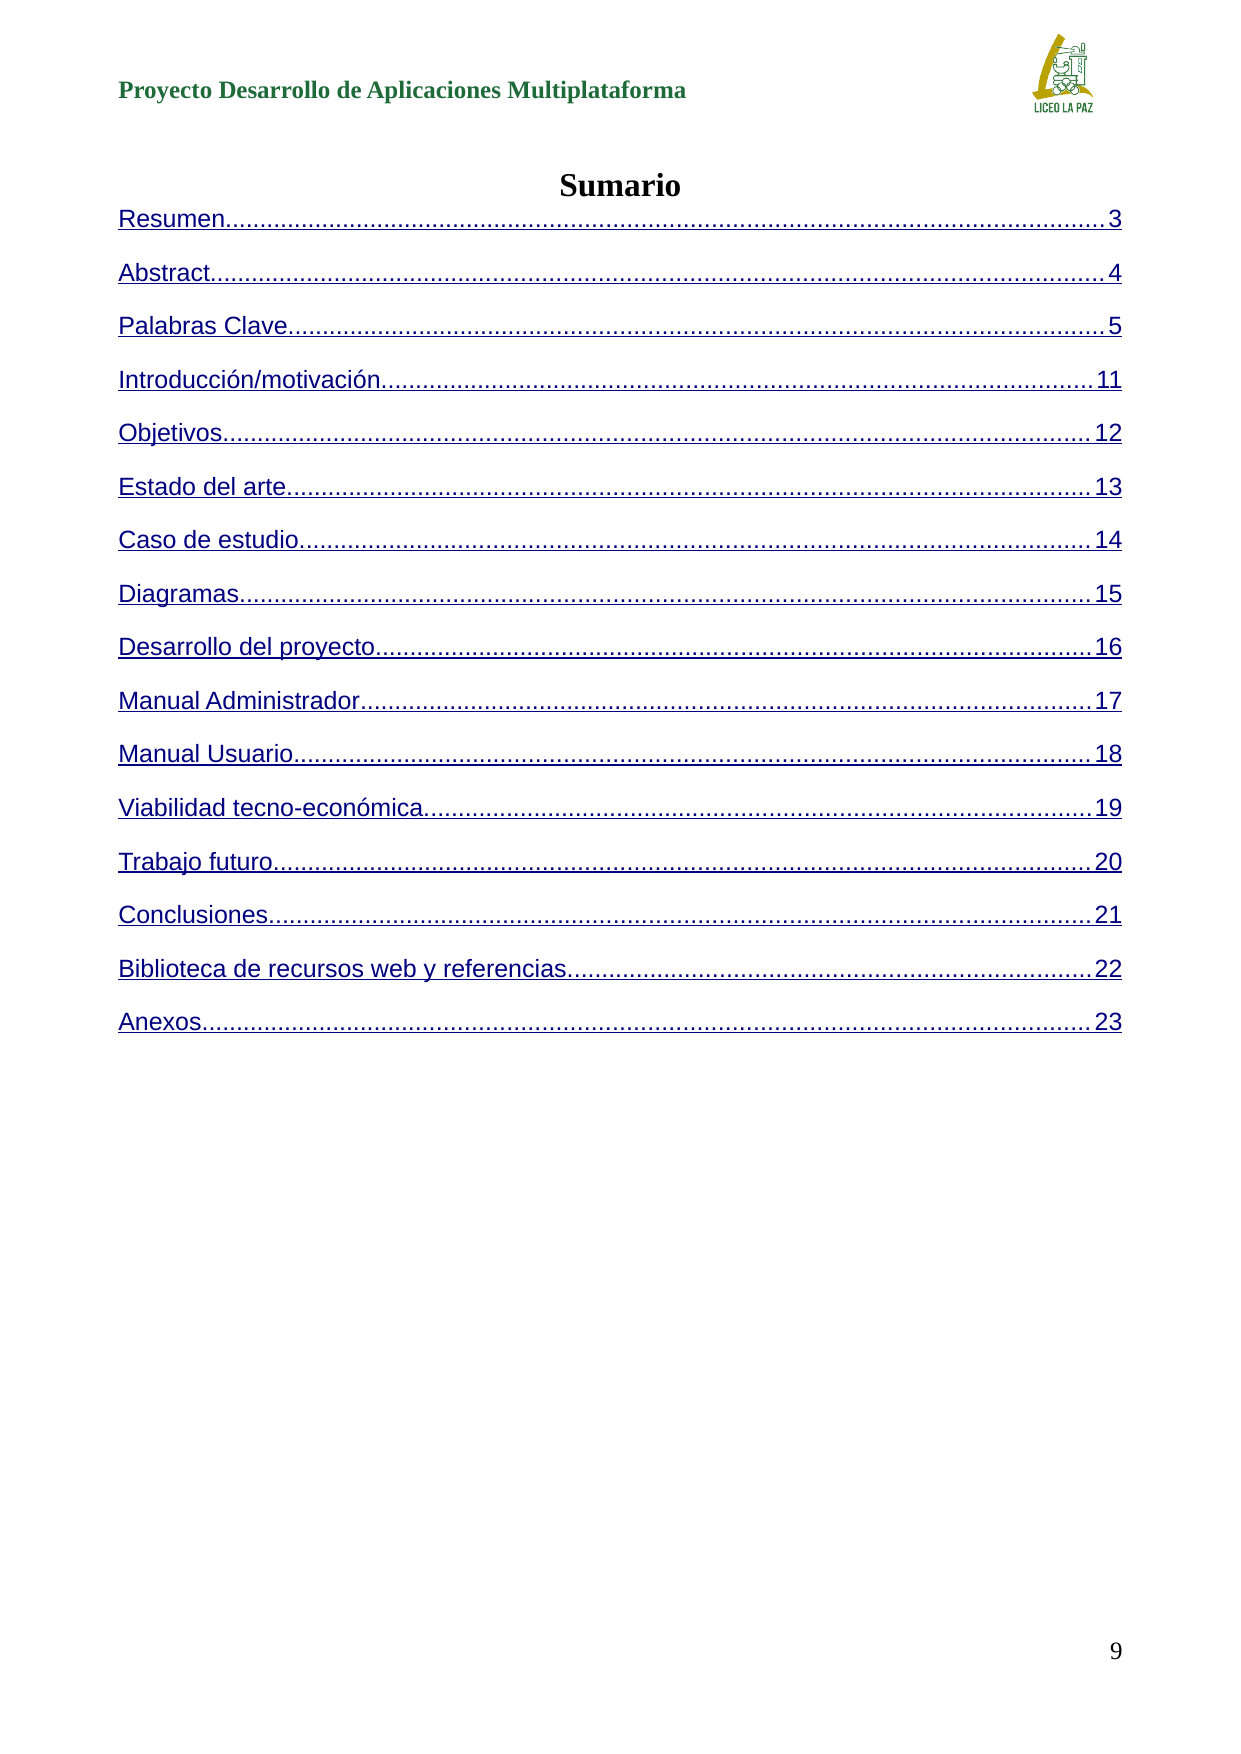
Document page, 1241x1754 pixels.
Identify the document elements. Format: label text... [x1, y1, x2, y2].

text Introducción/motivación. 11 [118, 365, 1122, 390]
text Estado del arte. 13 [118, 472, 1122, 497]
text Diagramas. 15 [118, 579, 1122, 604]
text Manual Usuario 18 [118, 739, 1122, 764]
subtitle Sumario [118, 166, 1122, 204]
text Viabilidad tecno-económica. 19 [118, 793, 1122, 818]
text Abstract 4 [118, 258, 1122, 283]
text Caso de estudio. 14 [118, 525, 1122, 550]
text Trabajo futuro. 20 [118, 847, 1122, 871]
text Desarrollo del proyecto 16 [118, 632, 1122, 657]
text Resumen 3 [118, 204, 1122, 229]
picture [1025, 26, 1100, 121]
text Conclusiones. 21 [118, 900, 1122, 925]
text Biblioteca de recursos web y referencias. 22 [118, 954, 1122, 979]
text Anexos. 23 [118, 1007, 1122, 1032]
text Objetivos. 12 [118, 418, 1122, 443]
text Manual Administrador 17 [118, 686, 1122, 711]
text Palabras Clave 5 [118, 311, 1122, 336]
